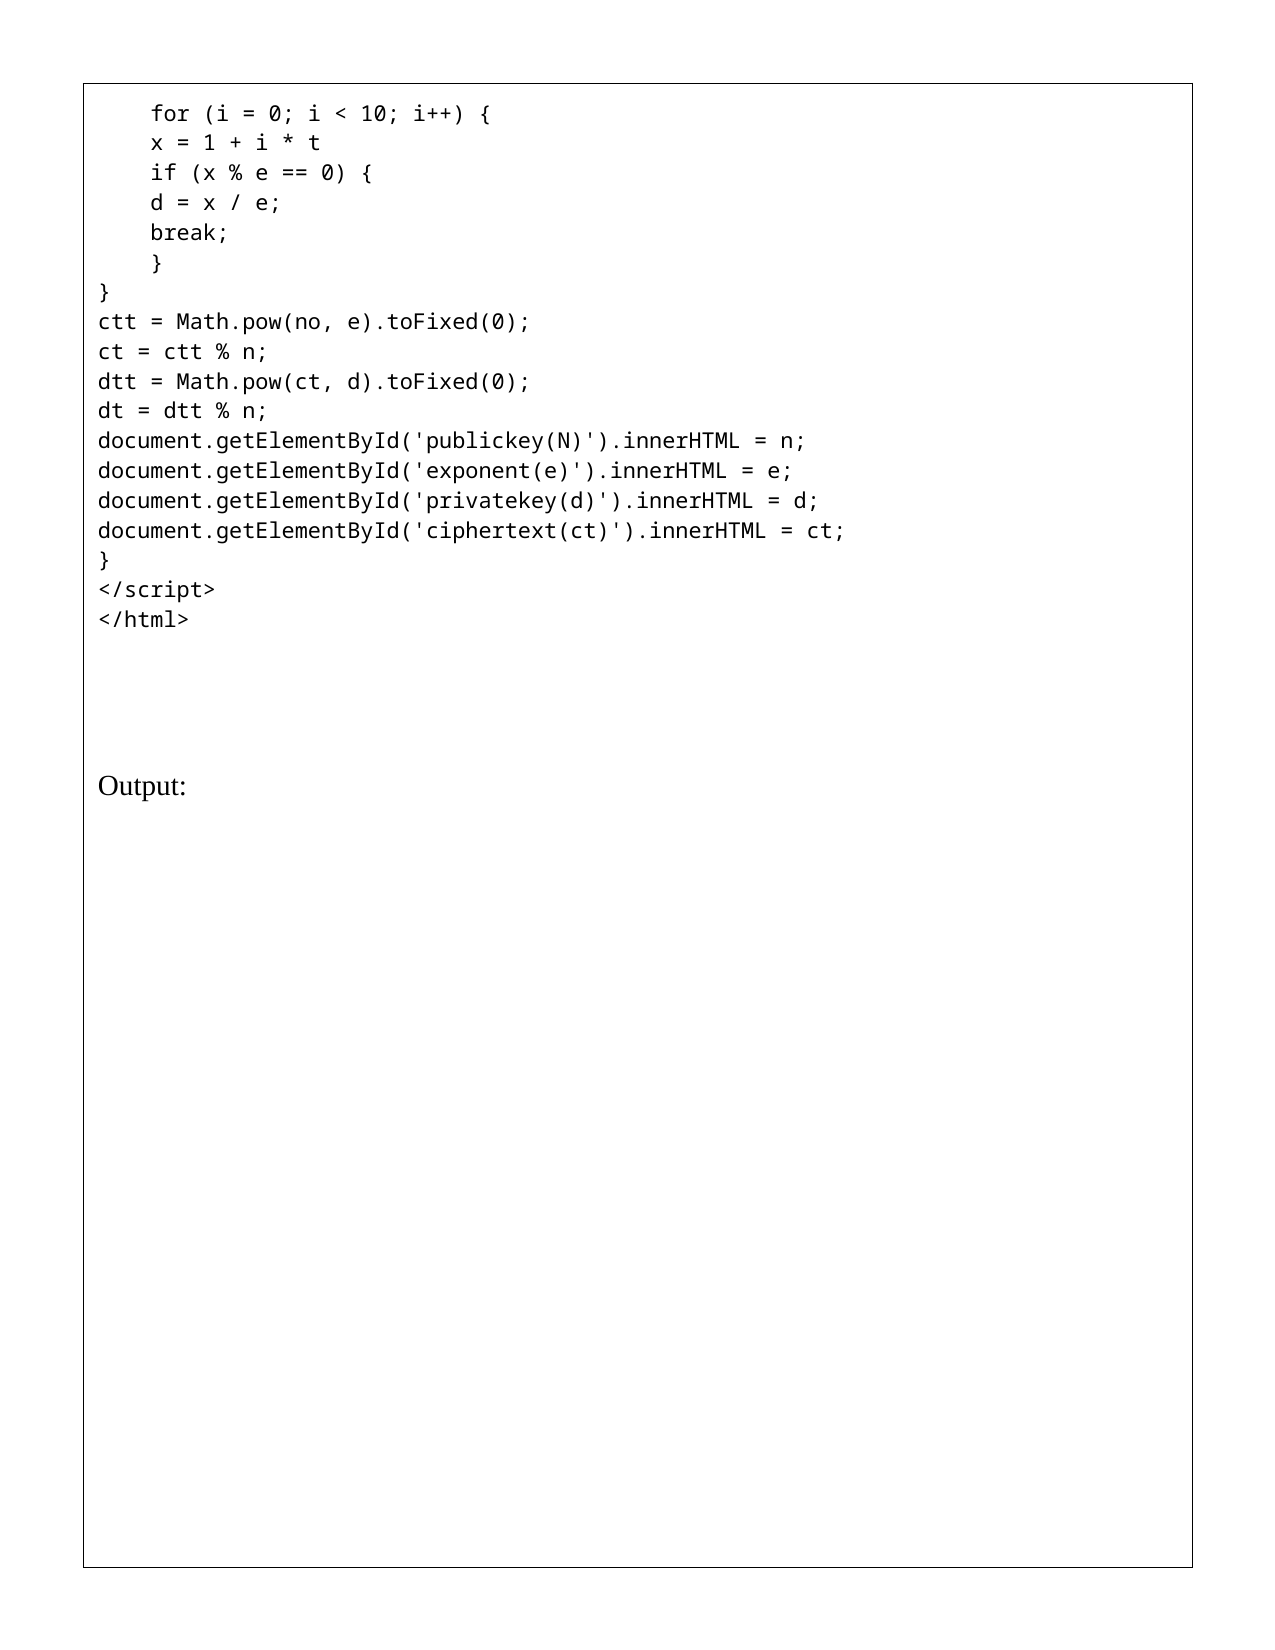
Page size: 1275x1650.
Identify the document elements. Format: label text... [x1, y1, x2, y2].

text for (i = 0; i < 10; i++) { [98, 98, 1177, 127]
text document.getElementById('publickey(N)').innerHTML = n; [98, 425, 1177, 455]
text Output: [98, 768, 1177, 802]
text </html> [98, 604, 1177, 634]
text dtt = Math.pow(ct, d).toFixed(0); [98, 366, 1177, 396]
text break; [98, 217, 1177, 247]
text document.getElementById('ciphertext(ct)').innerHTML = ct; [98, 515, 1177, 544]
text } [98, 247, 1177, 276]
text dt = dtt % n; [98, 396, 1177, 425]
text ct = ctt % n; [98, 336, 1177, 366]
text x = 1 + i * t [98, 127, 1177, 157]
text d = x / e; [98, 187, 1177, 217]
text } [98, 276, 1177, 306]
text if (x % e == 0) { [98, 157, 1177, 187]
text </script> [98, 574, 1177, 604]
text ctt = Math.pow(no, e).toFixed(0); [98, 306, 1177, 336]
text } [98, 544, 1177, 574]
text document.getElementById('privatekey(d)').innerHTML = d; [98, 485, 1177, 515]
text document.getElementById('exponent(e)').innerHTML = e; [98, 455, 1177, 485]
